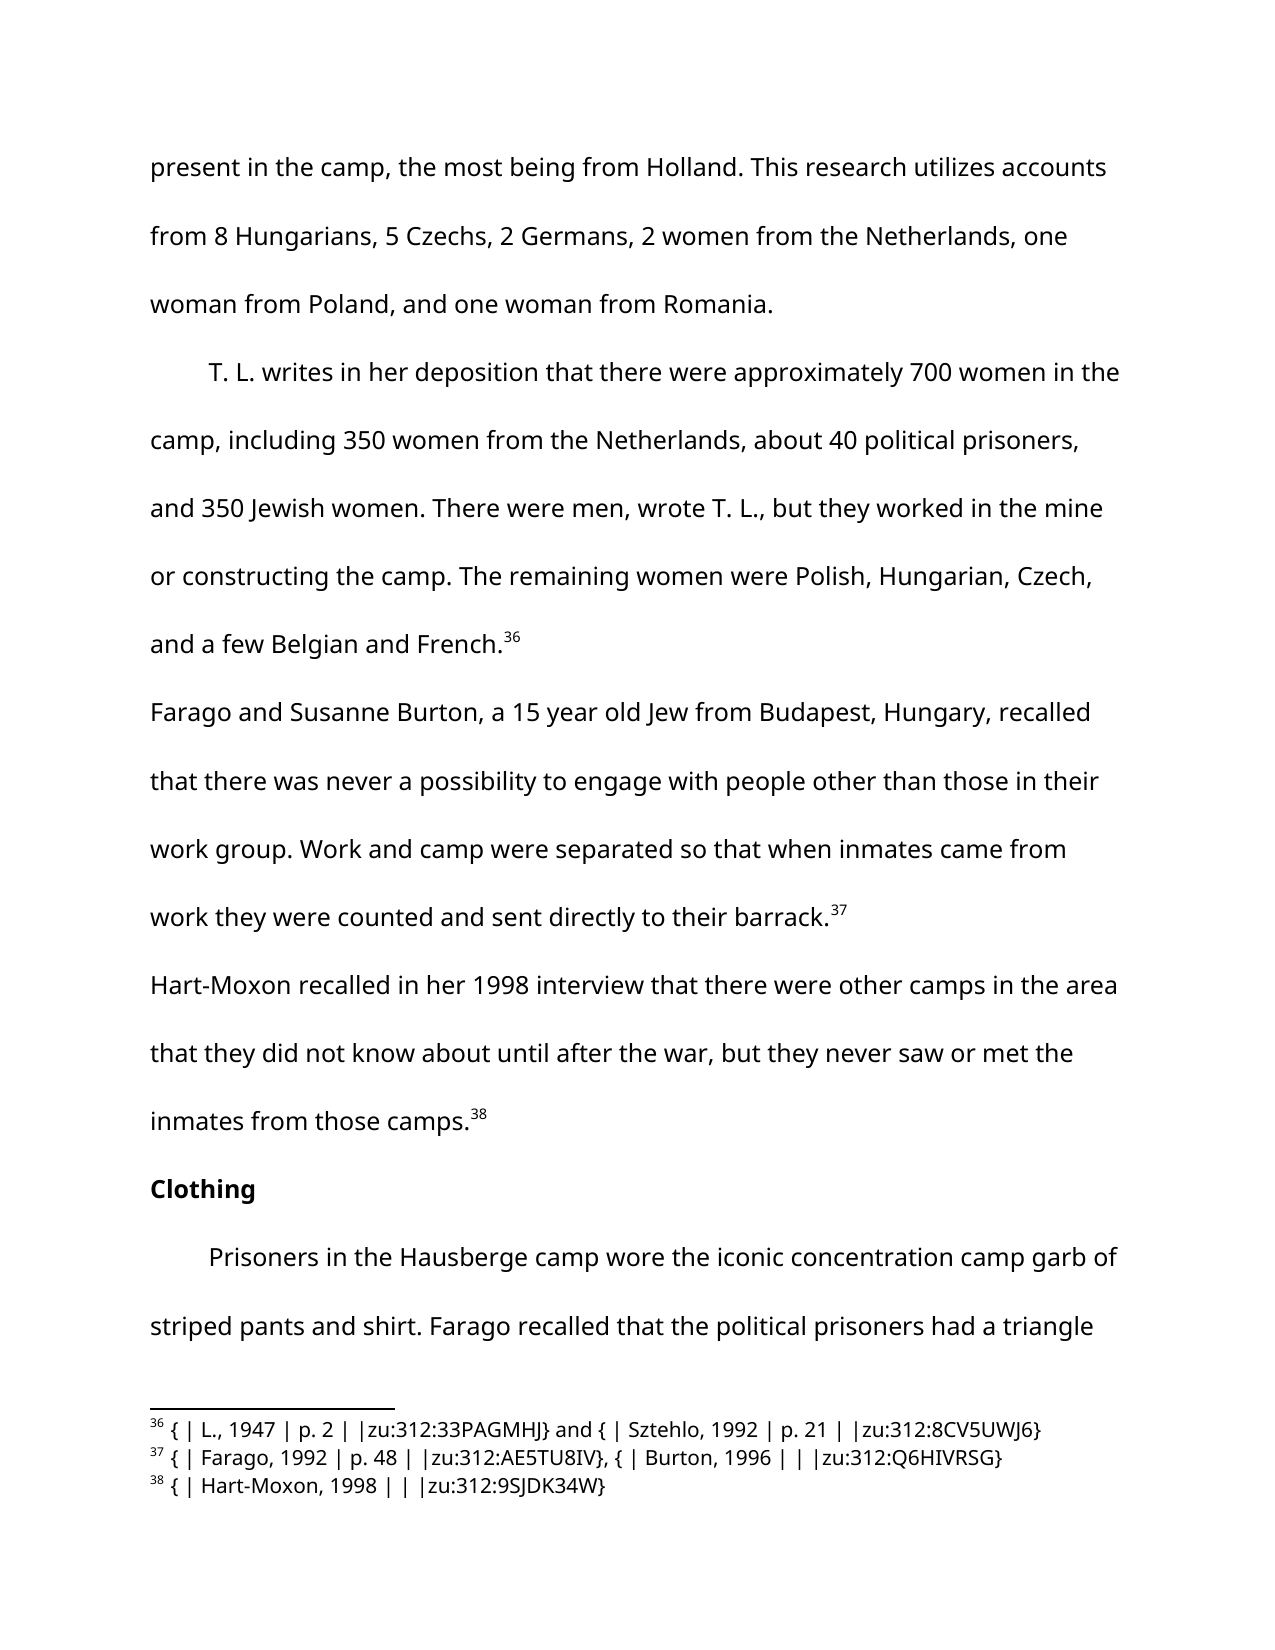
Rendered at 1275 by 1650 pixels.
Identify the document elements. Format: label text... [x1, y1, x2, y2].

text T. L. writes in her deposition that there were approximately 700 women in the camp, including 350 women from the Netherlands, about 40 political prisoners, and 350 Jewish women. There were men, wrote T. L., but they worked in the mine or constructing the camp. The remaining women were Polish, Hungarian, Czech, and a few Belgian and French. [150, 354, 1125, 661]
text Clothing [150, 1172, 1125, 1206]
text present in the camp, the most being from Holland. This research utilizes accounts from 8 Hungarians, 5 Czechs, 2 Germans, 2 women from the Netherlands, one woman from Poland, and one woman from Romania. [150, 150, 1125, 320]
text { | L., 1947 | p. 2 | |zu:312:33PAGMHJ} and { | Sztehlo, 1992 | p. 21 | |zu:312:8CV5UWJ6} [150, 1415, 1125, 1443]
text Farago and Susanne Burton, a 15 year old Jew from Budapest, Hungary, recalled that there was never a possibility to engage with people other than those in their work group. Work and camp were separated so that when inmates came from work they were counted and sent directly to their barrack. [150, 695, 1125, 933]
text { | Hart-Moxon, 1998 | | |zu:312:9SJDK34W} [150, 1472, 1125, 1500]
text { | Farago, 1992 | p. 48 | |zu:312:AE5TU8IV}, { | Burton, 1996 | | |zu:312:Q6HIVRSG} [150, 1443, 1125, 1472]
text Hart-Moxon recalled in her 1998 interview that there were other camps in the area that they did not know about until after the war, but they never saw or met the inmates from those camps. [150, 967, 1125, 1138]
text Prisoners in the Hausberge camp wore the iconic concentration camp garb of striped pants and shirt. Farago recalled that the political prisoners had a triangle [150, 1240, 1125, 1342]
